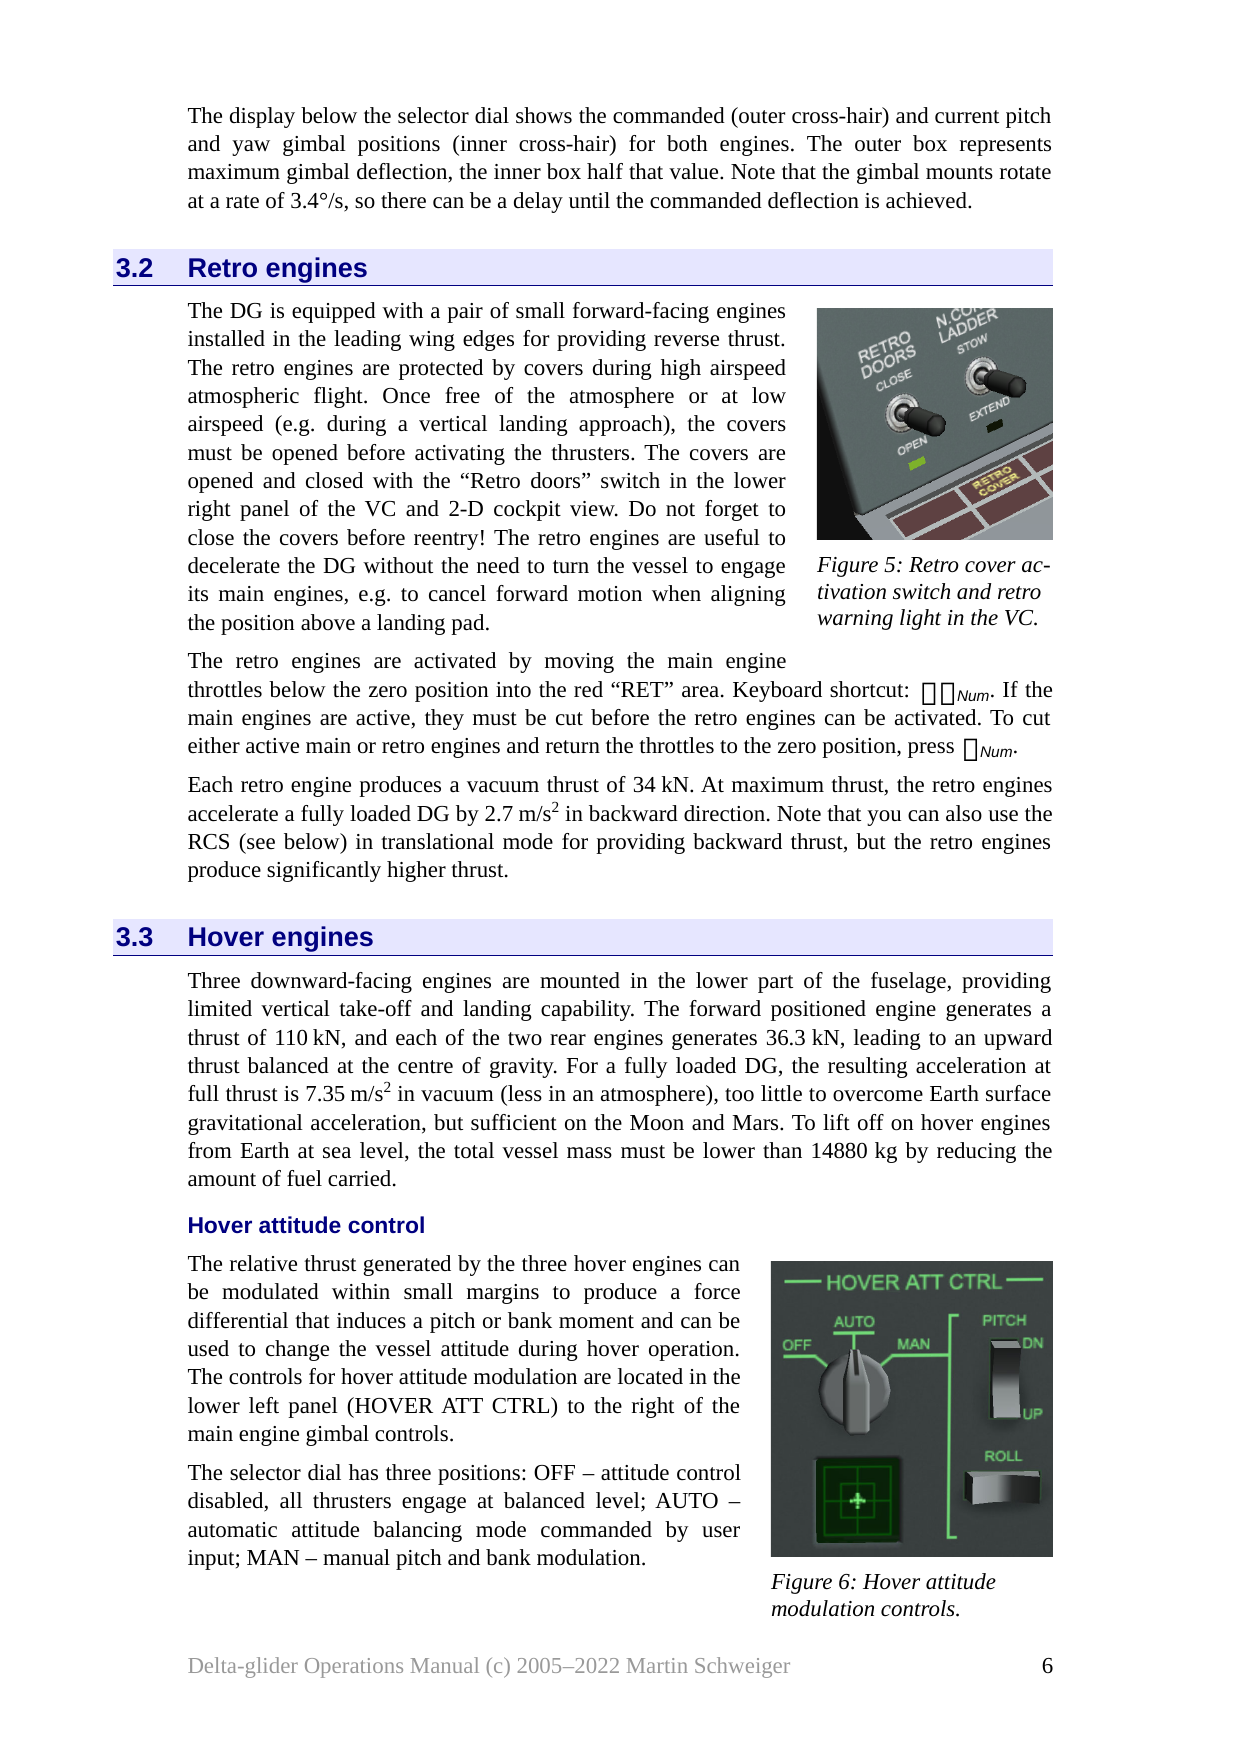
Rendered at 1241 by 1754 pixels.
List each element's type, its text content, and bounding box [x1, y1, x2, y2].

subtitle Hover attitude control [187, 1212, 1053, 1238]
text The relative thrust generated by the three hover engines can be modulated within small margins to produce a force differential that induces a pitch or bank moment and can be used to change the vessel attitude during hover operation. The controls for hover attitude modulation are located in the lower left panel (HOVER ATT CTRL) to the right of the main engine gimbal controls. [187, 1249, 1053, 1447]
text The DG is equipped with a pair of small forward-facing engines installed in the leading wing edges for providing reverse thrust. The retro engines are protected by covers during high airspeed atmospheric flight. Once free of the atmosphere or at low airspeed (e.g. during a vertical landing approach), the covers must be opened before activating the thrusters. The covers are opened and closed with the “Retro doors” switch in the lower right panel of the VC and 2-D cockpit view. Do not forget to close the covers before reentry! The retro engines are useful to decelerate the DG without the need to turn the vessel to engage its main engines, e.g. to cancel forward motion when aligning the position above a landing pad. [187, 296, 1053, 636]
text Each retro engine produces a vacuum thrust of 34 kN. At maximum thrust, the retro engines accelerate a fully loaded DG by 2.7 m/s2 in backward direction. Note that you can also use the RCS (see below) in translational mode for providing backward thrust, but the retro engines produce significantly higher thrust. [187, 770, 1053, 884]
text Three downward-facing engines are mounted in the lower part of the fuselage, providing limited vertical take-off and landing capability. The forward positioned engine generates a thrust of 110 kN, and each of the two rear engines generates 36.3 kN, leading to an upward thrust balanced at the centre of gravity. For a fully loaded DG, the resulting acceleration at full thrust is 7.35 m/s2 in vacuum (less in an atmosphere), too little to overcome Earth surface gravitational acceleration, but sufficient on the Moon and Mars. To lift off on hover engines from Earth at sea level, the total vessel mass must be lower than 14880 kg by reducing the amount of fuel carried. [187, 966, 1053, 1192]
text The selector dial has three positions: OFF – attitude control disabled, all thrusters engage at balanced level; AUTO – automatic attitude balancing mode commanded by user input; MAN – manual pitch and bank modulation. [187, 1458, 771, 1571]
subtitle Hover engines [113, 919, 1053, 955]
subtitle Retro engines [113, 249, 1053, 285]
text The retro engines are activated by moving the main engine throttles below the zero position into the red “RET” area. Keyboard shortcut: Num. If the main engines are active, they must be cut before the retro engines can be activated. To cut either active main or retro engines and return the throttles to the zero position, press Num. [187, 646, 1053, 760]
text Figure 6: Hover attitude modulation controls. [771, 1557, 1053, 1621]
text The display below the selector dial shows the commanded (outer cross-hair) and current pitch and yaw gimbal positions (inner cross-hair) for both engines. The outer box represents maximum gimbal deflection, the inner box half that value. Note that the gimbal mounts rotate at a rate of 3.4°/s, so there can be a delay until the commanded deflection is achieved. [187, 100, 1053, 214]
picture [816, 308, 1053, 540]
picture [770, 1261, 1053, 1557]
text Figure 5: Retro cover ac­tivation switch and retro warning light in the VC. [817, 540, 1053, 630]
